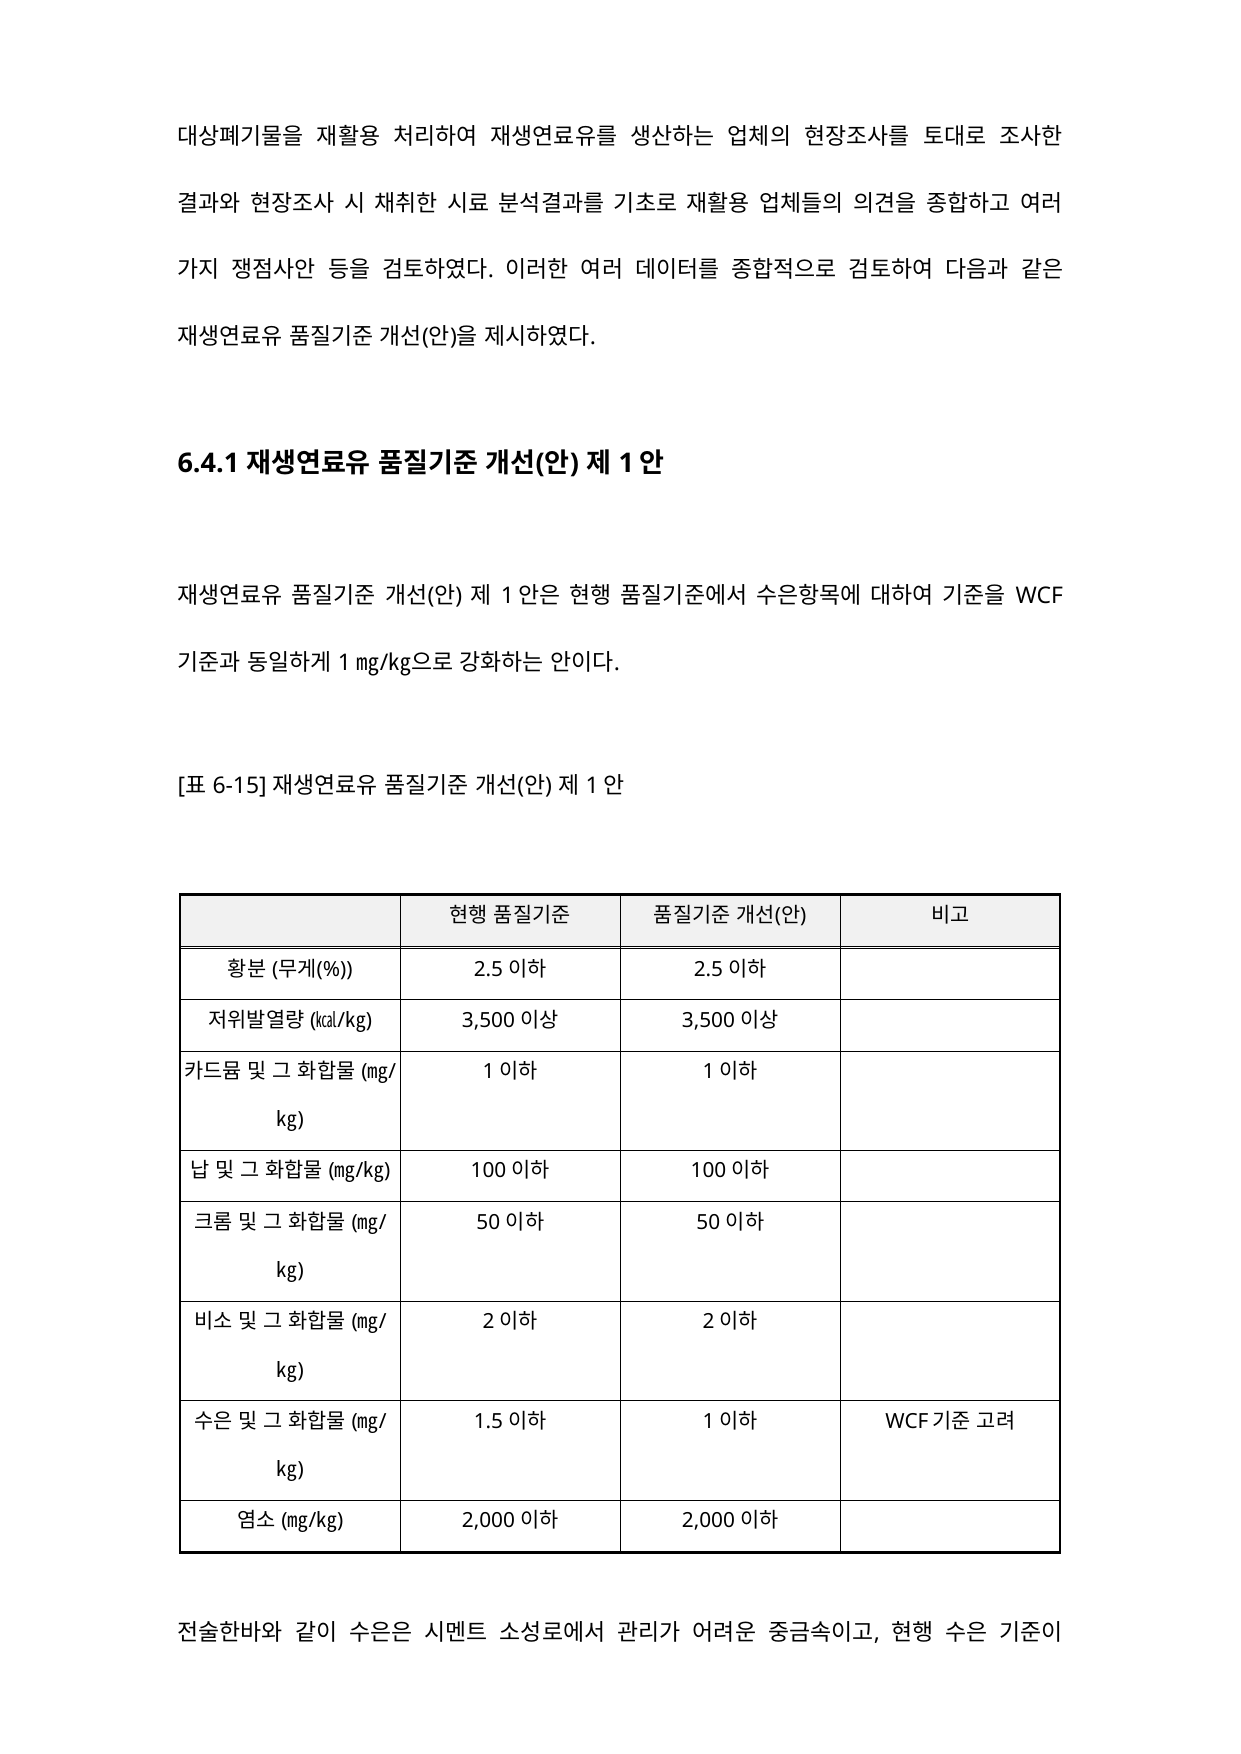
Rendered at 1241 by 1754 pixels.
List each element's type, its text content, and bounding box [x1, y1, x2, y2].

table_cell 2 이하 [621, 1302, 840, 1400]
table_cell 카드뮴 및 그 화합물 (㎎/㎏) [181, 1052, 400, 1150]
table_cell [841, 1302, 1059, 1400]
table_cell 황분 (무게(%)) [181, 949, 400, 999]
table_cell 100 이하 [621, 1151, 840, 1201]
table_cell 납 및 그 화합물 (㎎/㎏) [181, 1151, 400, 1201]
table_cell 비소 및 그 화합물 (㎎/㎏) [181, 1302, 400, 1400]
table_cell 1 이하 [621, 1401, 840, 1500]
table_cell 1 이하 [401, 1052, 620, 1150]
table_cell [841, 1151, 1059, 1201]
text 대상폐기물을 재활용 처리하여 재생연료유를 생산하는 업체의 현장조사를 토대로 조사한 결과와 현장조사 시 채취한 시료 분석결과를 기초로 재활용 업체들의 의견을 종합하고 여러 가지 쟁점사안 등을 검토하였다. 이러한 여러 데이터를 종합적으로 검토하여 다음과 같은 재생연료유 품질기준 개선(안)을 제시하였다. [177, 118, 1063, 351]
table_cell 2,000 이하 [401, 1501, 620, 1551]
text 전술한바와 같이 수은은 시멘트 소성로에서 관리가 어려운 중금속이고, 현행 수은 기준이 [177, 1613, 1063, 1647]
table_cell [841, 1000, 1059, 1051]
table_cell 1.5 이하 [401, 1401, 620, 1500]
table_header 현행 품질기준 [401, 896, 620, 946]
table_cell [841, 1501, 1059, 1551]
table_cell 2.5 이하 [401, 949, 620, 999]
table_cell 100 이하 [401, 1151, 620, 1201]
text 6.4.1 재생연료유 품질기준 개선(안) 제 1안 [177, 441, 1063, 481]
table_header 품질기준 개선(안) [621, 896, 840, 946]
table_cell 2,000 이하 [621, 1501, 840, 1551]
table_cell 1 이하 [621, 1052, 840, 1150]
table_cell [841, 1052, 1059, 1150]
table_cell [841, 1202, 1059, 1301]
table_cell 저위발열량 (㎉/㎏) [181, 1000, 400, 1051]
table_header [181, 896, 400, 946]
table_header 비고 [841, 896, 1059, 946]
table_cell 크롬 및 그 화합물 (㎎/㎏) [181, 1202, 400, 1301]
table_cell 수은 및 그 화합물 (㎎/㎏) [181, 1401, 400, 1500]
table_cell WCF기준 고려 [841, 1401, 1059, 1500]
table_cell [841, 949, 1059, 999]
text [표 6-15] 재생연료유 품질기준 개선(안) 제 1안 [177, 767, 1063, 800]
table_cell 2.5 이하 [621, 949, 840, 999]
table_cell 2 이하 [401, 1302, 620, 1400]
table_cell 50 이하 [401, 1202, 620, 1301]
table_cell 50 이하 [621, 1202, 840, 1301]
text 재생연료유 품질기준 개선(안) 제 1안은 현행 품질기준에서 수은항목에 대하여 기준을 WCF기준과 동일하게 1 ㎎/㎏으로 강화하는 안이다. [177, 577, 1063, 677]
table_cell 3,500 이상 [401, 1000, 620, 1051]
table_cell 3,500 이상 [621, 1000, 840, 1051]
table_cell 염소 (㎎/㎏) [181, 1501, 400, 1551]
